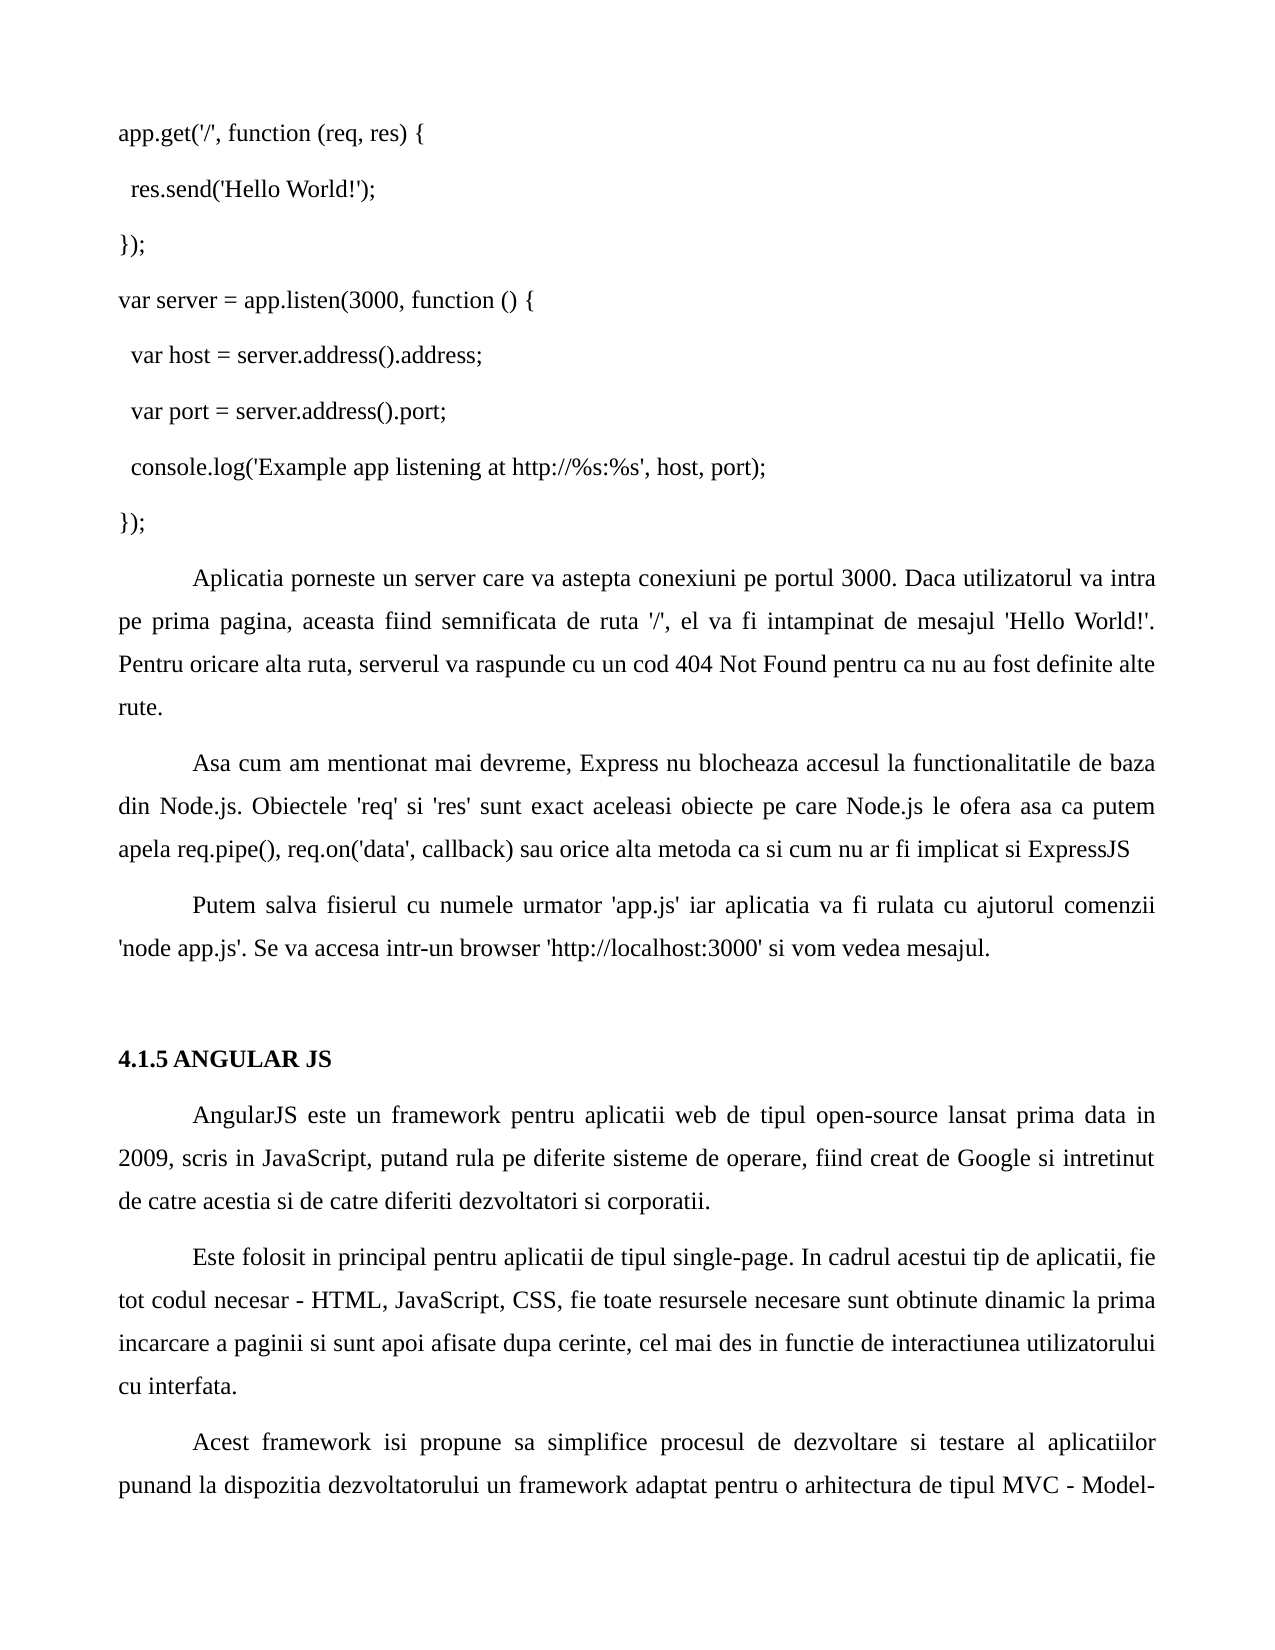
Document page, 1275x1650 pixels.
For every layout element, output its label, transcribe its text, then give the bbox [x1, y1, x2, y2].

text res.send('Hello World!'); [118, 174, 1157, 202]
text var host = server.address().address; [118, 341, 1157, 369]
text Aplicatia porneste un server care va astepta conexiuni pe portul 3000. Daca utilizatorul va intra pe prima pagina, aceasta fiind semnificata de ruta '/', el va fi intampinat de mesajul 'Hello World!'. Pentru oricare alta ruta, serverul va raspunde cu un cod 404 Not Found pentru ca nu au fost definite alte rute. [118, 563, 1157, 721]
text Putem salva fisierul cu numele urmator 'app.js' iar aplicatia va fi rulata cu ajutorul comenzii 'node app.js'. Se va accesa intr-un browser 'http://localhost:3000' si vom vedea mesajul. [118, 890, 1157, 962]
text var port = server.address().port; [118, 396, 1157, 425]
text 4.1.5 ANGULAR JS [118, 1044, 1157, 1073]
text Asa cum am mentionat mai devreme, Express nu blocheaza accesul la functionalitatile de baza din Node.js. Obiectele 'req' si 'res' sunt exact aceleasi obiecte pe care Node.js le ofera asa ca putem apela req.pipe(), req.on('data', callback) sau orice alta metoda ca si cum nu ar fi implicat si ExpressJS [118, 748, 1157, 863]
text app.get('/', function (req, res) { [118, 118, 1157, 147]
text console.log('Example app listening at http://%s:%s', host, port); [118, 452, 1157, 481]
text }); [118, 229, 1157, 258]
text Acest framework isi propune sa simplifice procesul de dezvoltare si testare al aplicatiilor punand la dispozitia dezvoltatorului un framework adaptat pentru o arhitectura de tipul MVC - Model- [118, 1427, 1157, 1499]
text var server = app.listen(3000, function () { [118, 285, 1157, 314]
text AngularJS este un framework pentru aplicatii web de tipul open-source lansat prima data in 2009, scris in JavaScript, putand rula pe diferite sisteme de operare, fiind creat de Google si intretinut de catre acestia si de catre diferiti dezvoltatori si corporatii. [118, 1100, 1157, 1215]
text Este folosit in principal pentru aplicatii de tipul single-page. In cadrul acestui tip de aplicatii, fie tot codul necesar - HTML, JavaScript, CSS, fie toate resursele necesare sunt obtinute dinamic la prima incarcare a paginii si sunt apoi afisate dupa cerinte, cel mai des in functie de interactiunea utilizatorului cu interfata. [118, 1242, 1157, 1400]
text }); [118, 507, 1157, 536]
